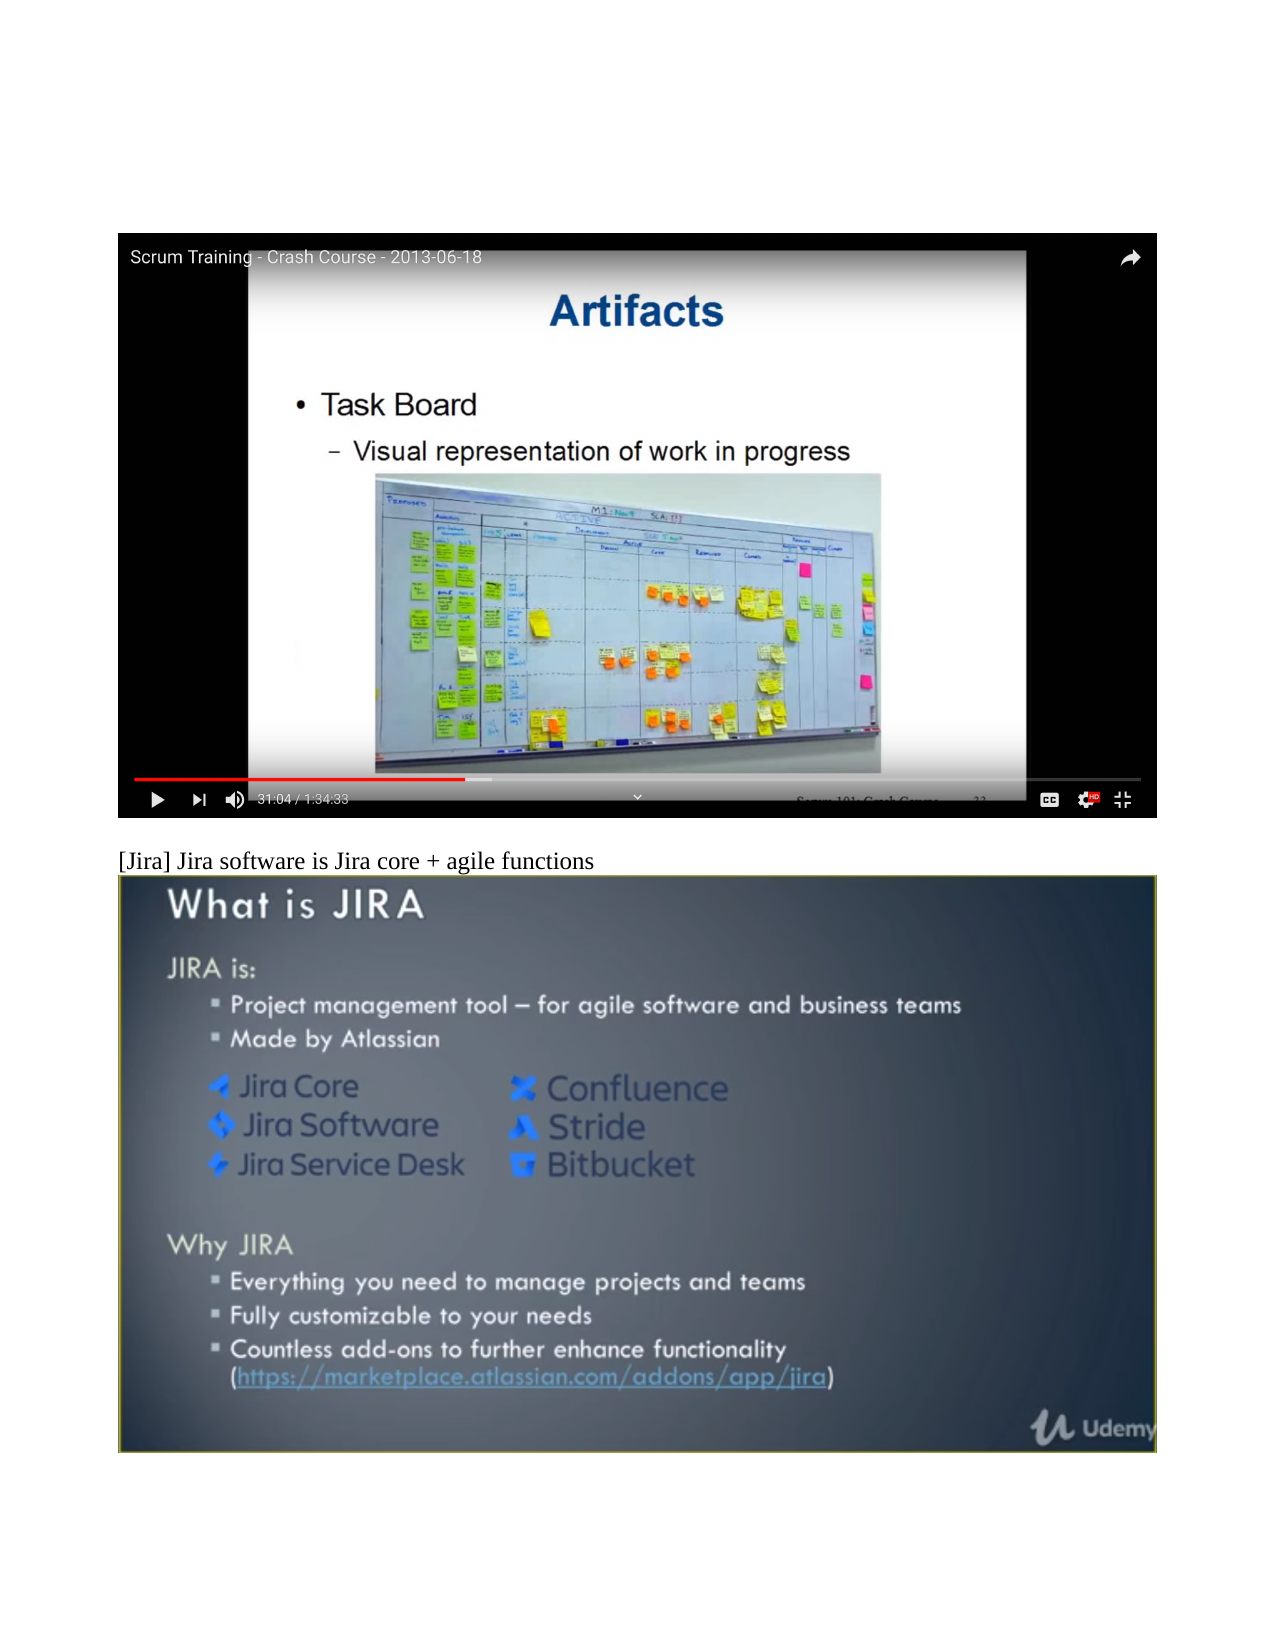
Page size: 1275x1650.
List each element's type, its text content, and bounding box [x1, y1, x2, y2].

text [Jira] Jira software is Jira core + agile functions [118, 846, 1157, 875]
picture [118, 233, 1157, 818]
picture [118, 875, 1157, 1453]
